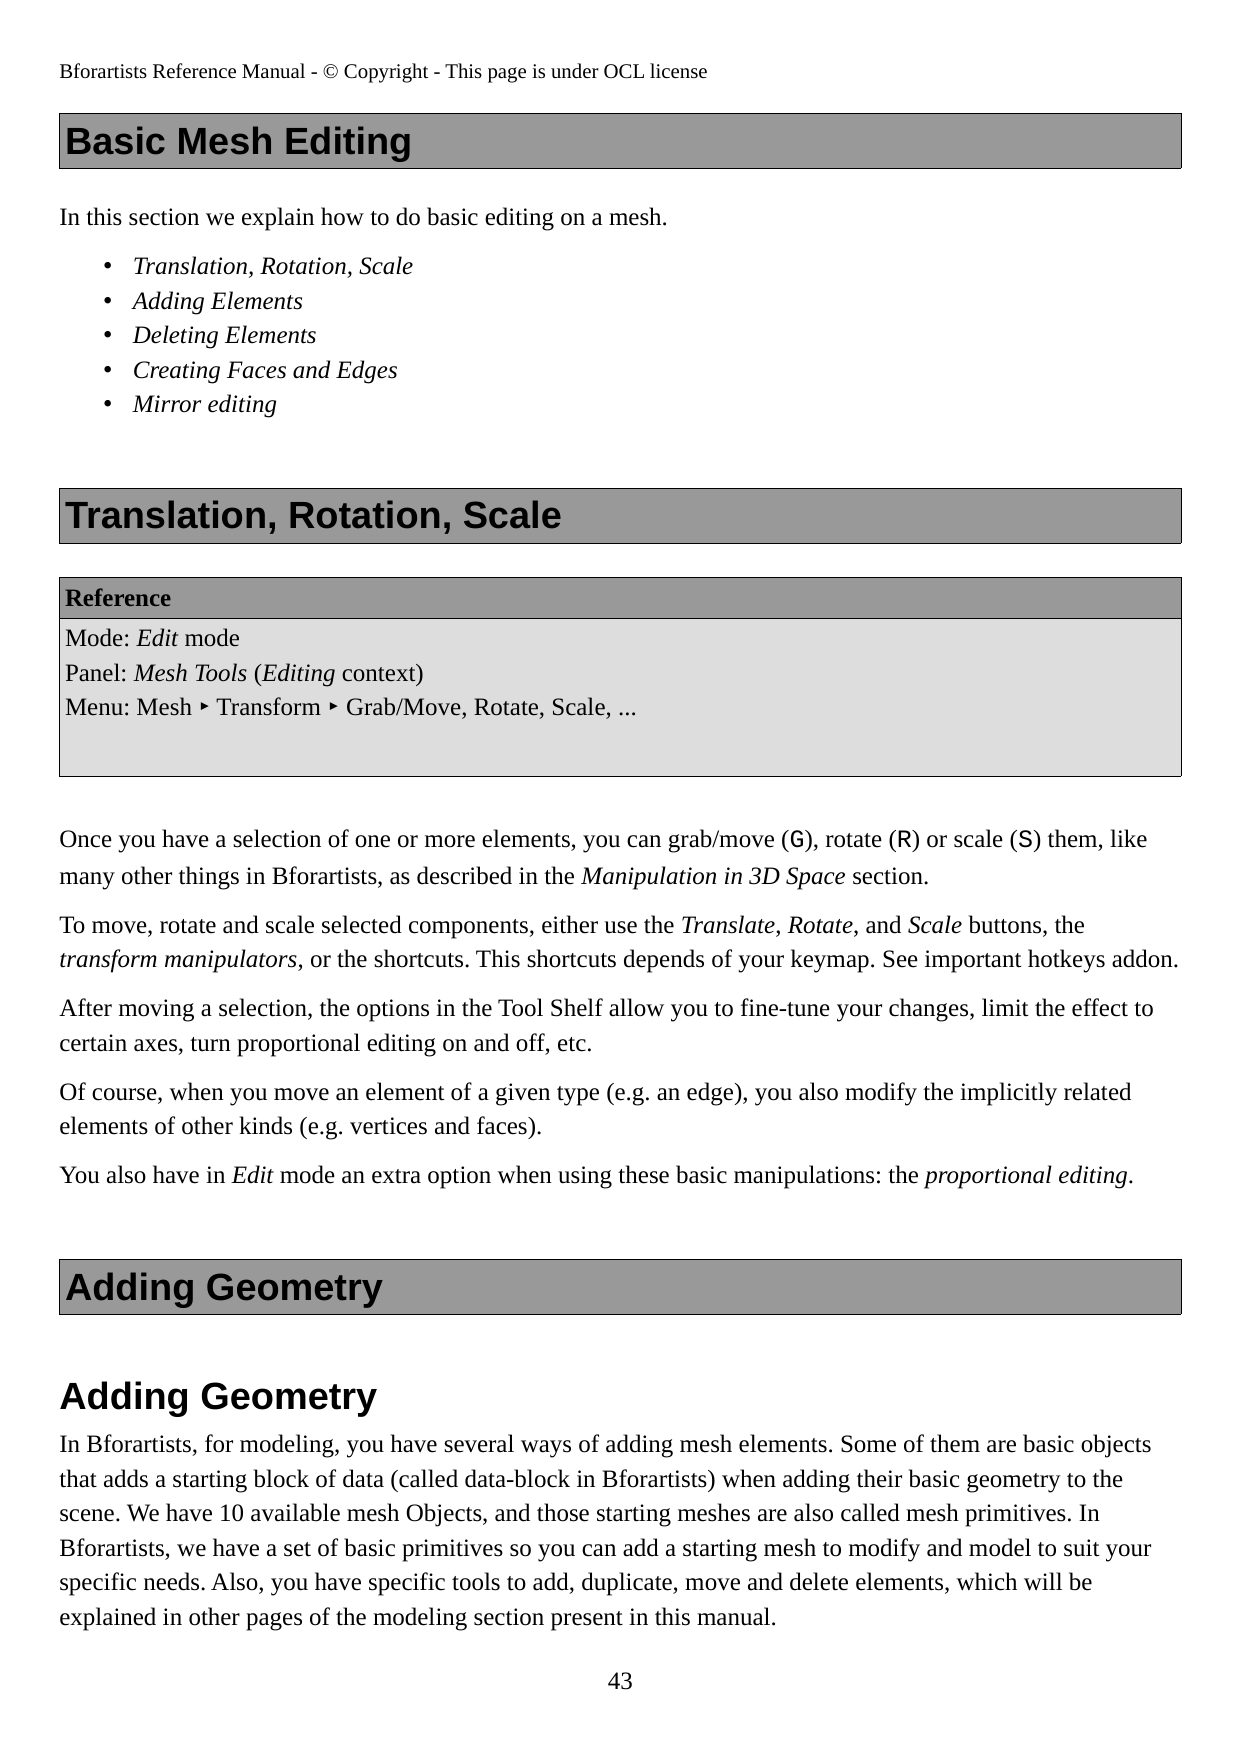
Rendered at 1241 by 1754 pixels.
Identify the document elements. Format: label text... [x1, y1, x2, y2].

table_header Adding Geometry [60, 1260, 1181, 1314]
list Deleting Elements [103, 320, 1181, 349]
list Translation, Rotation, Scale [103, 251, 1181, 280]
table_header Basic Mesh Editing [60, 114, 1181, 168]
list Creating Faces and Edges [103, 355, 1181, 384]
text In Bforartists, for modeling, you have several ways of adding mesh elements. Some of them are basic objects that adds a starting block of data (called data-block in Bforartists) when adding their basic geometry to the scene. We have 10 available mesh Objects, and those starting meshes are also called mesh primitives. In Bforartists, we have a set of basic primitives so you can add a starting mesh to modify and model to suit your specific needs. Also, you have specific tools to add, duplicate, move and delete elements, which will be explained in other pages of the modeling section present in this manual. [59, 1429, 1181, 1631]
text Once you have a selection of one or more elements, you can grab/move (G), rotate (R) or scale (S) them, like many other things in Bforartists, as described in the Manipulation in 3D Space section. [59, 824, 1181, 889]
text After moving a selection, the options in the Tool Shelf allow you to fine-tune your changes, limit the effect to certain axes, turn proportional editing on and off, etc. [59, 993, 1181, 1057]
list Mirror editing [103, 389, 1181, 418]
text Of course, when you move an element of a given type (e.g. an edge), you also modify the implicitly related elements of other kinds (e.g. vertices and faces). [59, 1077, 1181, 1140]
text You also have in Edit mode an extra option when using these basic manipulations: the proportional editing. [59, 1161, 1181, 1189]
table_header Reference [60, 578, 1181, 618]
list Adding Elements [103, 286, 1181, 315]
table_header Translation, Rotation, Scale [60, 489, 1181, 543]
text In this section we explain how to do basic editing on a mesh. [59, 202, 1181, 231]
text To move, rotate and scale selected components, either use the Translate, Rotate, and Scale buttons, the transform manipulators, or the shortcuts. This shortcuts depends of your keymap. See important hotkeys addon. [59, 910, 1181, 973]
table_cell Mode: Edit mode Panel: Mesh Tools (Editing context) Menu: Mesh ‣ Transform ‣ Grab/Move, Rotate, Scale, ... [60, 619, 1181, 776]
subtitle Adding Geometry [59, 1373, 1181, 1417]
